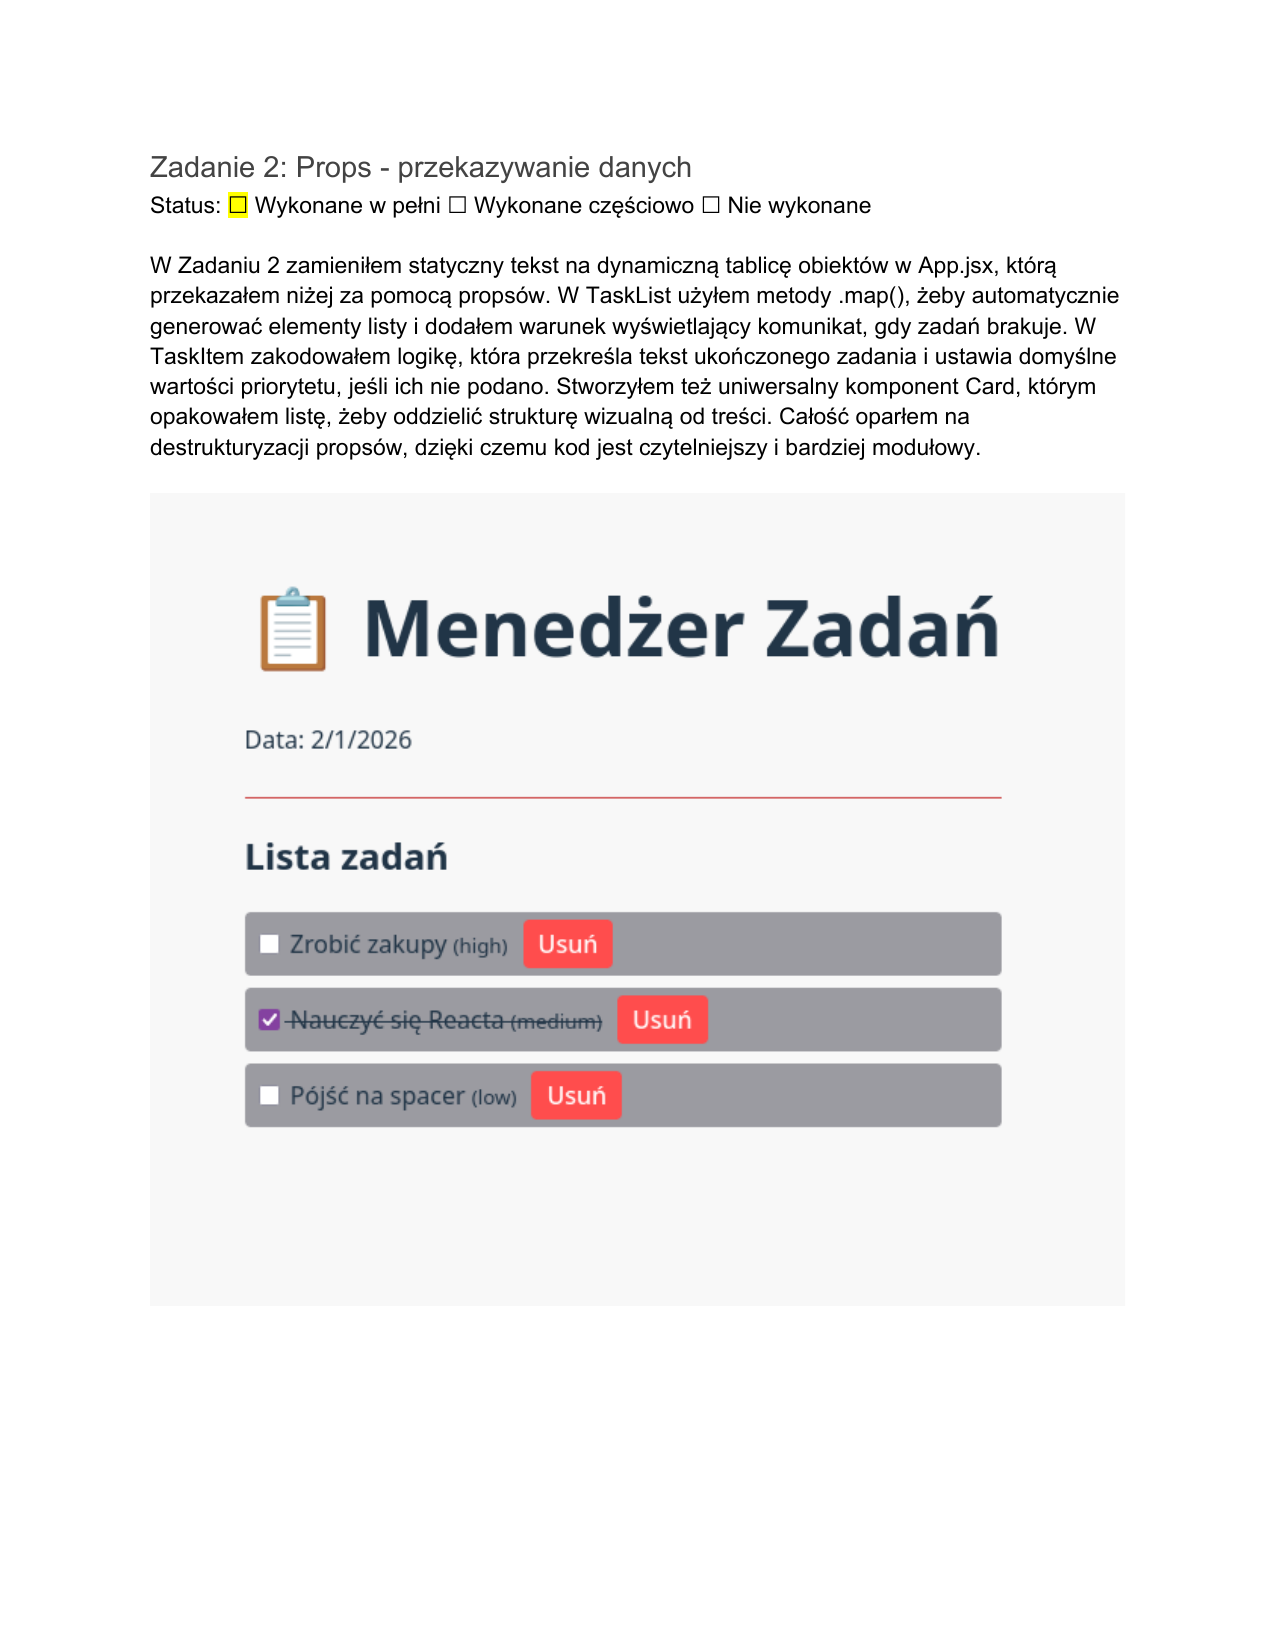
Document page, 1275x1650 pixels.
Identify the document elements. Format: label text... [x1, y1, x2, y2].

text W Zadaniu 2 zamieniłem statyczny tekst na dynamiczną tablicę obiektów w App.jsx, którą przekazałem niżej za pomocą propsów. W TaskList użyłem metody .map(), żeby automatycznie generować elementy listy i dodałem warunek wyświetlający komunikat, gdy zadań brakuje. W TaskItem zakodowałem logikę, która przekreśla tekst ukończonego zadania i ustawia domyślne wartości priorytetu, jeśli ich nie podano. Stworzyłem też uniwersalny komponent Card, którym opakowałem listę, żeby oddzielić strukturę wizualną od treści. Całość oparłem na destrukturyzacji propsów, dzięki czemu kod jest czytelniejszy i bardziej modułowy. [150, 252, 1125, 460]
picture [150, 493, 1125, 1306]
subtitle Zadanie 2: Props - przekazywanie danych [150, 150, 1125, 183]
text Status: ☐ Wykonane w pełni ☐ Wykonane częściowo ☐ Nie wykonane [150, 192, 1125, 218]
